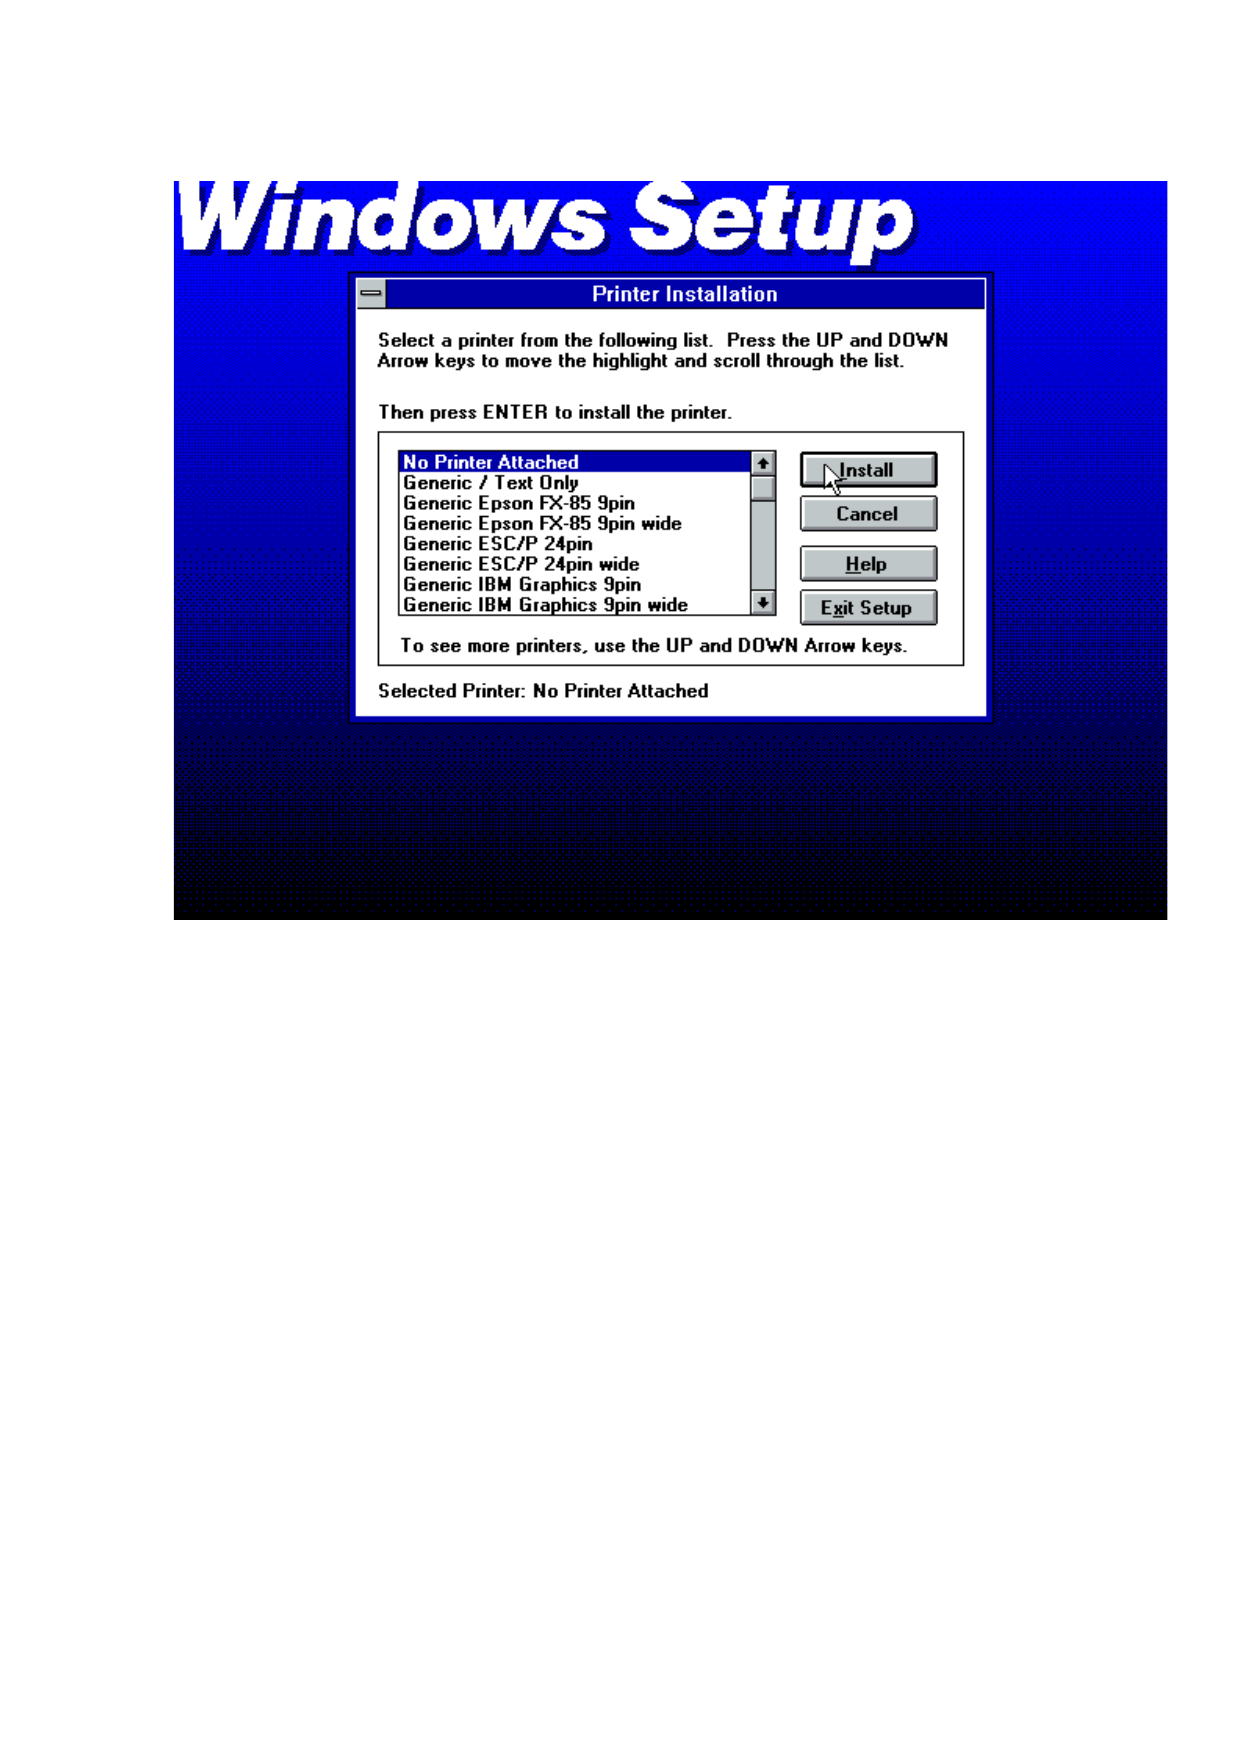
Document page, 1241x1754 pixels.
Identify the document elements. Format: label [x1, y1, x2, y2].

picture [173, 181, 1168, 920]
